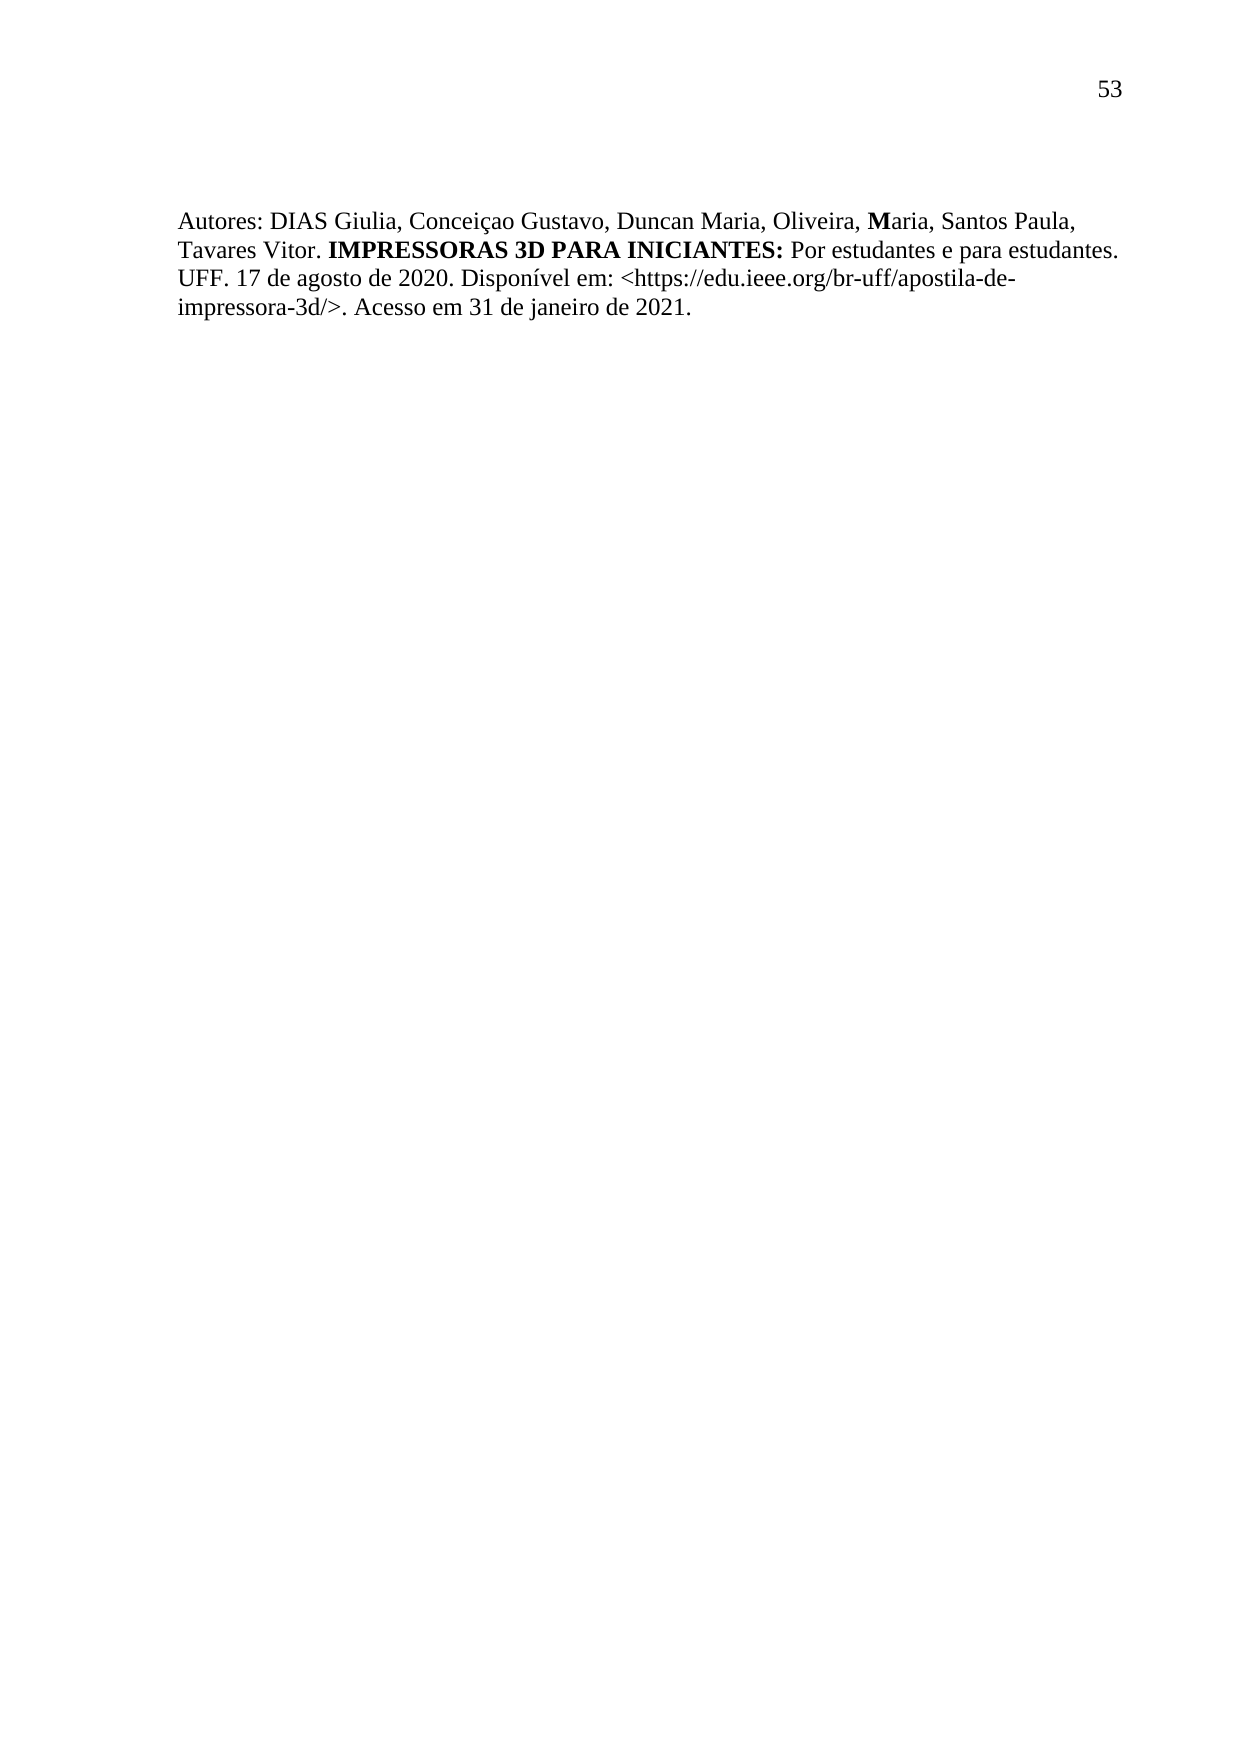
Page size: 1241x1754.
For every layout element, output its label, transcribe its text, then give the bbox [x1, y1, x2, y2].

text Autores: DIAS Giulia, Conceiçao Gustavo, Duncan Maria, Oliveira, Maria, Santos Paula, Tavares Vitor. IMPRESSORAS 3D PARA INICIANTES: Por estudantes e para estudantes. UFF. 17 de agosto de 2020. Disponível em: <https://edu.ieee.org/br-uff/apostila-de-impressora-3d/>. Acesso em 31 de janeiro de 2021. [177, 206, 1122, 321]
